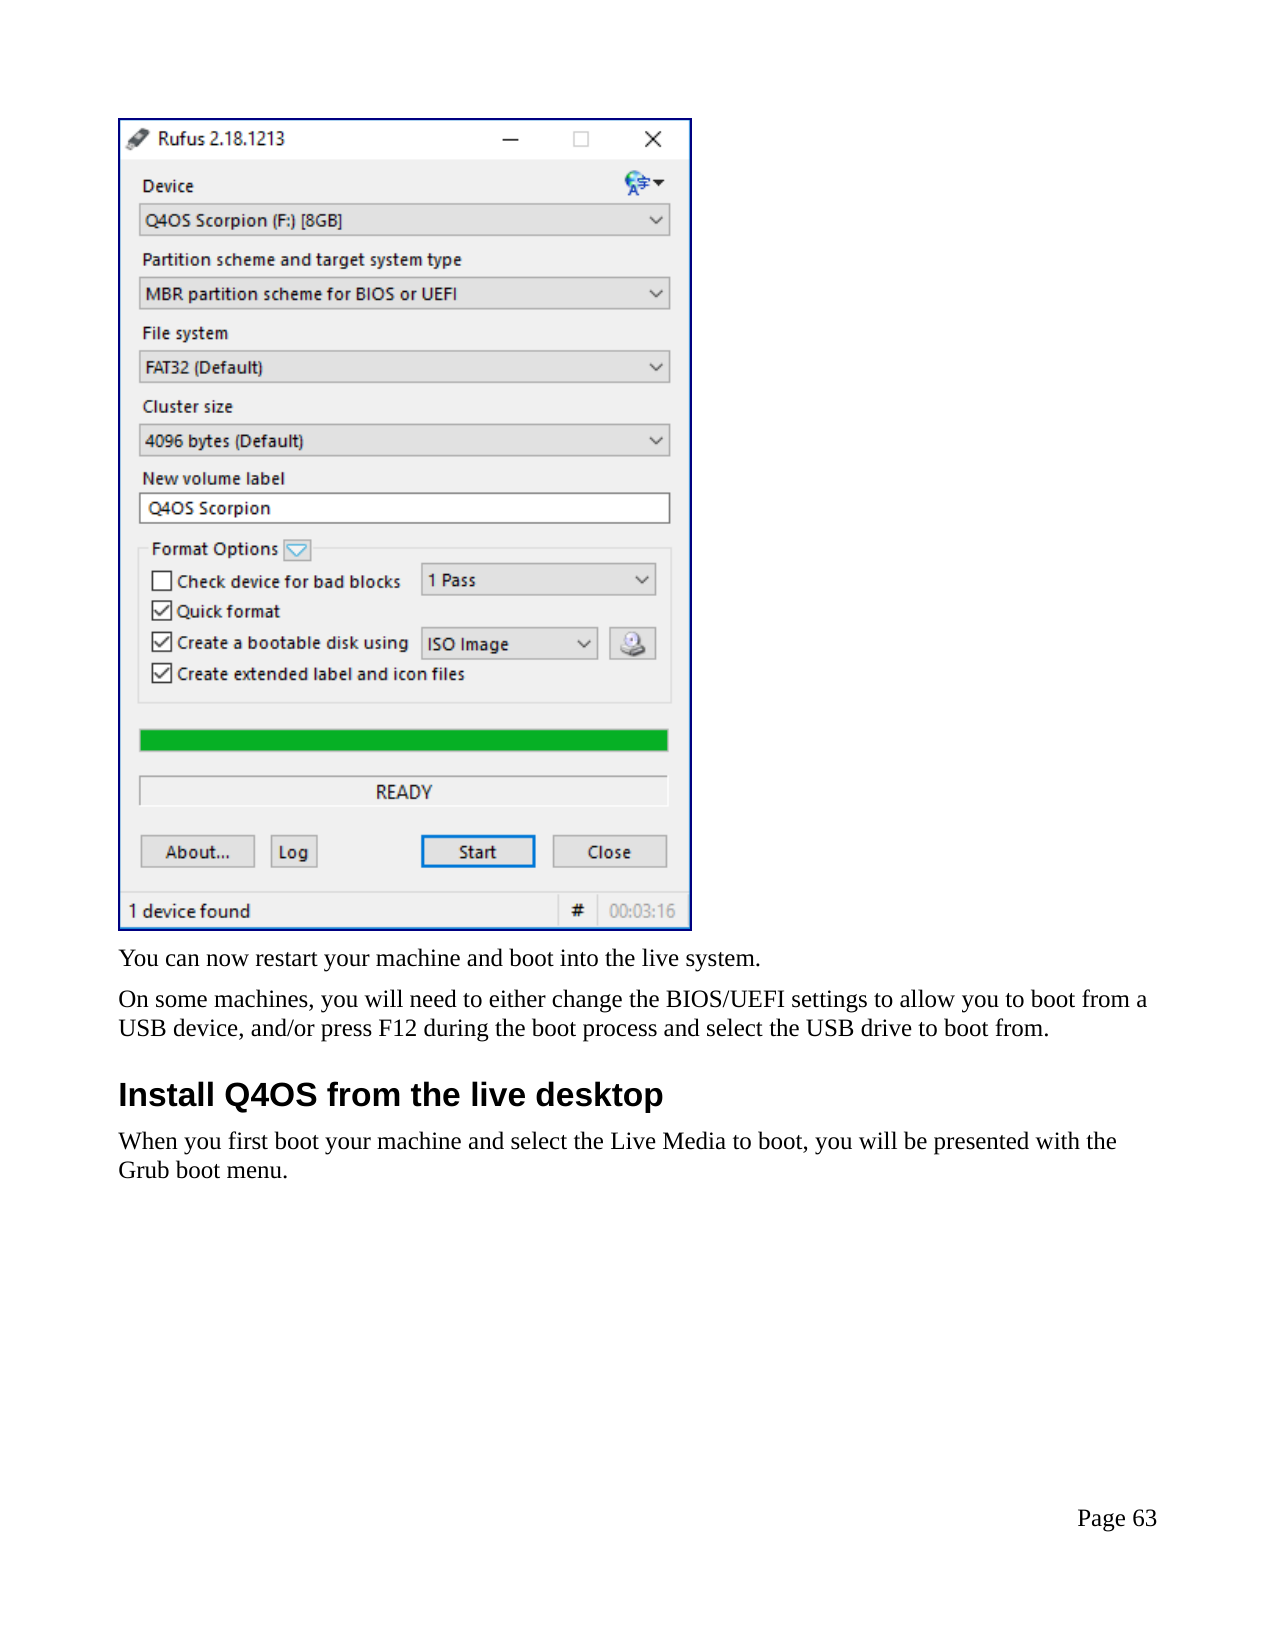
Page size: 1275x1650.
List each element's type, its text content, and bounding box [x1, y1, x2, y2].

picture [120, 120, 690, 929]
text When you first boot your machine and select the Live Media to boot, you will be presented with the Grub boot menu. [118, 1126, 1157, 1184]
text On some machines, you will need to either change the BIOS/UEFI settings to allow you to boot from a USB device, and/or press F12 during the boot process and select the USB drive to boot from. [118, 984, 1157, 1042]
subtitle Install Q4OS from the live desktop [118, 1075, 1157, 1114]
text You can now restart your machine and boot into the live system. [118, 943, 1157, 972]
